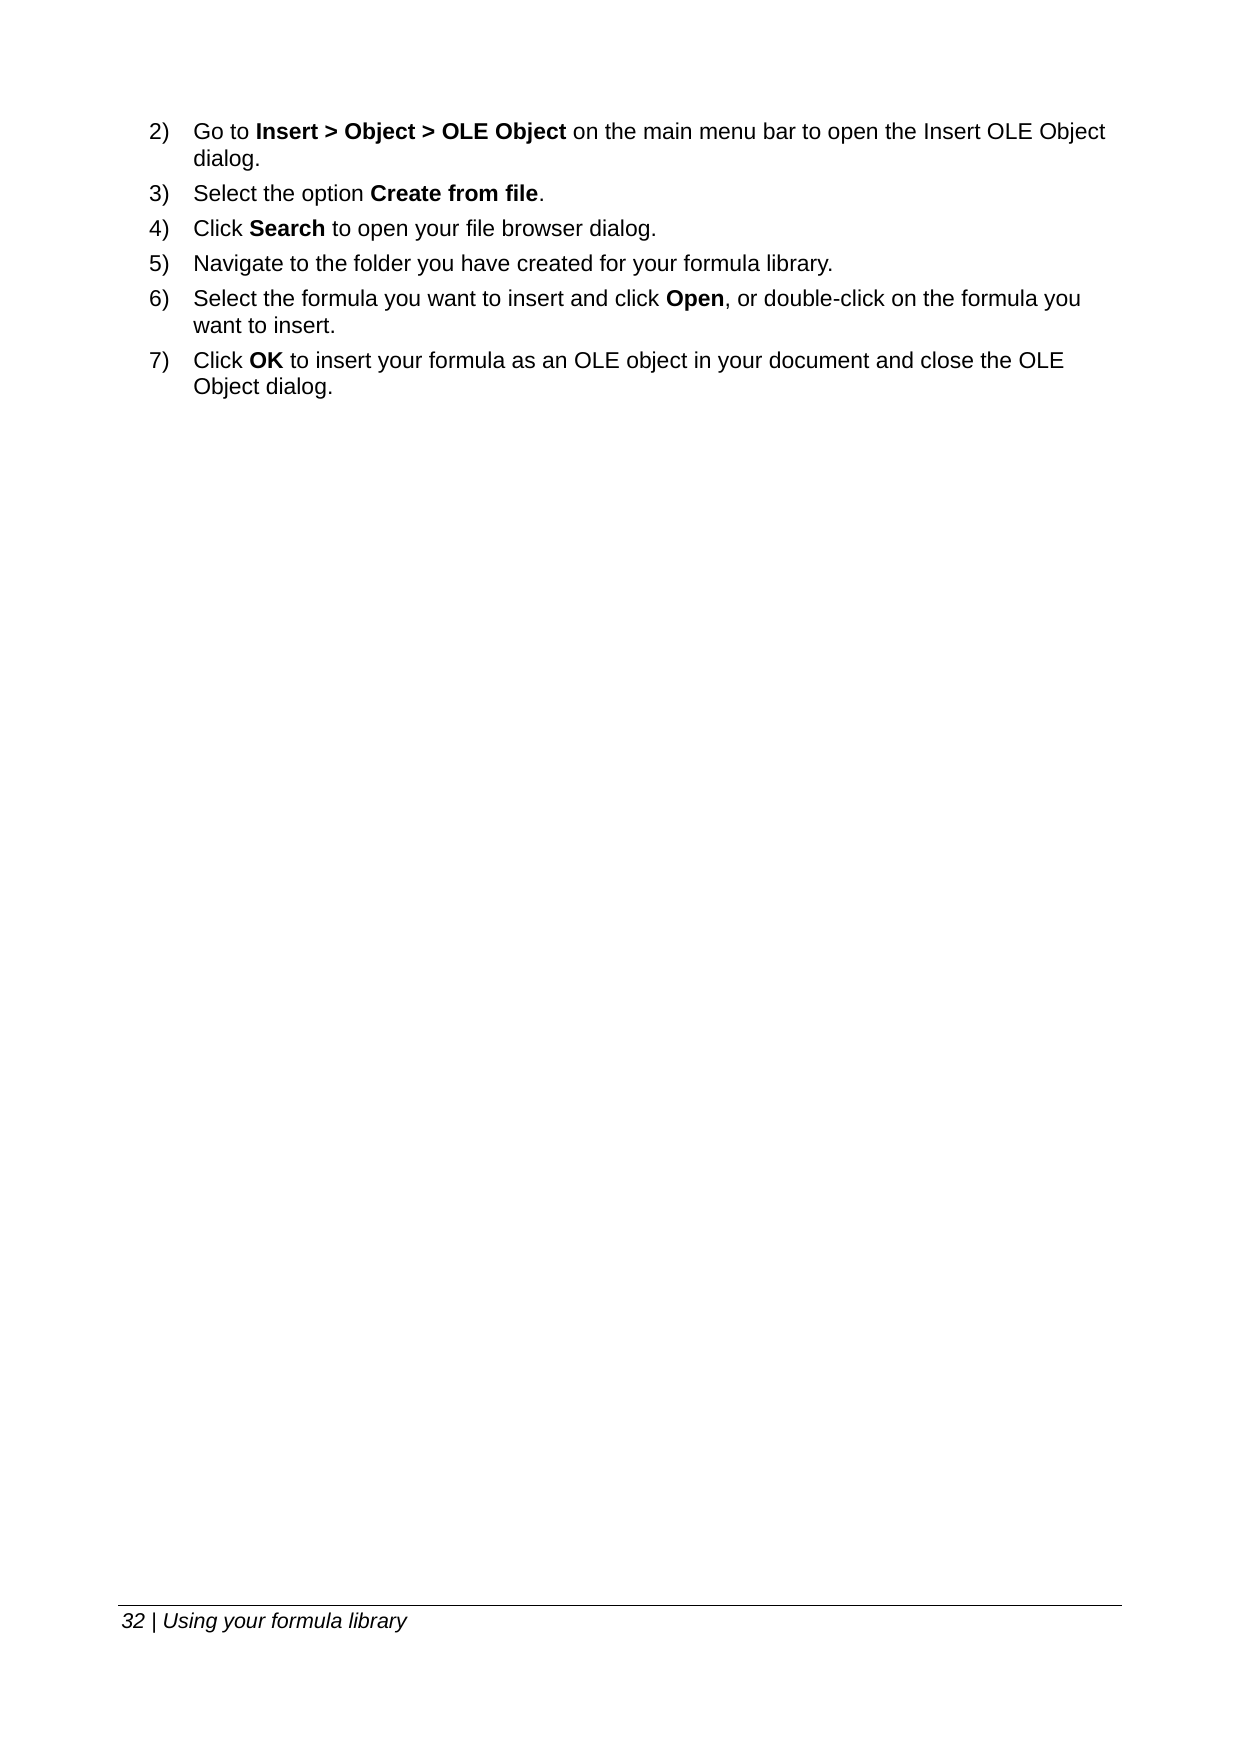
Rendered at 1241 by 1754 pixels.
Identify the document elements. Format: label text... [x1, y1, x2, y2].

list Click Search to open your file browser dialog. [169, 215, 1122, 241]
list Select the formula you want to insert and click Open, or double-click on the formula you want to insert. [169, 285, 1122, 338]
list Click OK to insert your formula as an OLE object in your document and close the OLE Object dialog. [169, 347, 1122, 399]
list Select the option Create from file. [169, 180, 1122, 206]
list Go to Insert > Object > OLE Object on the main menu bar to open the Insert OLE Object dialog. [169, 118, 1122, 171]
list Navigate to the folder you have created for your formula library. [169, 250, 1122, 276]
